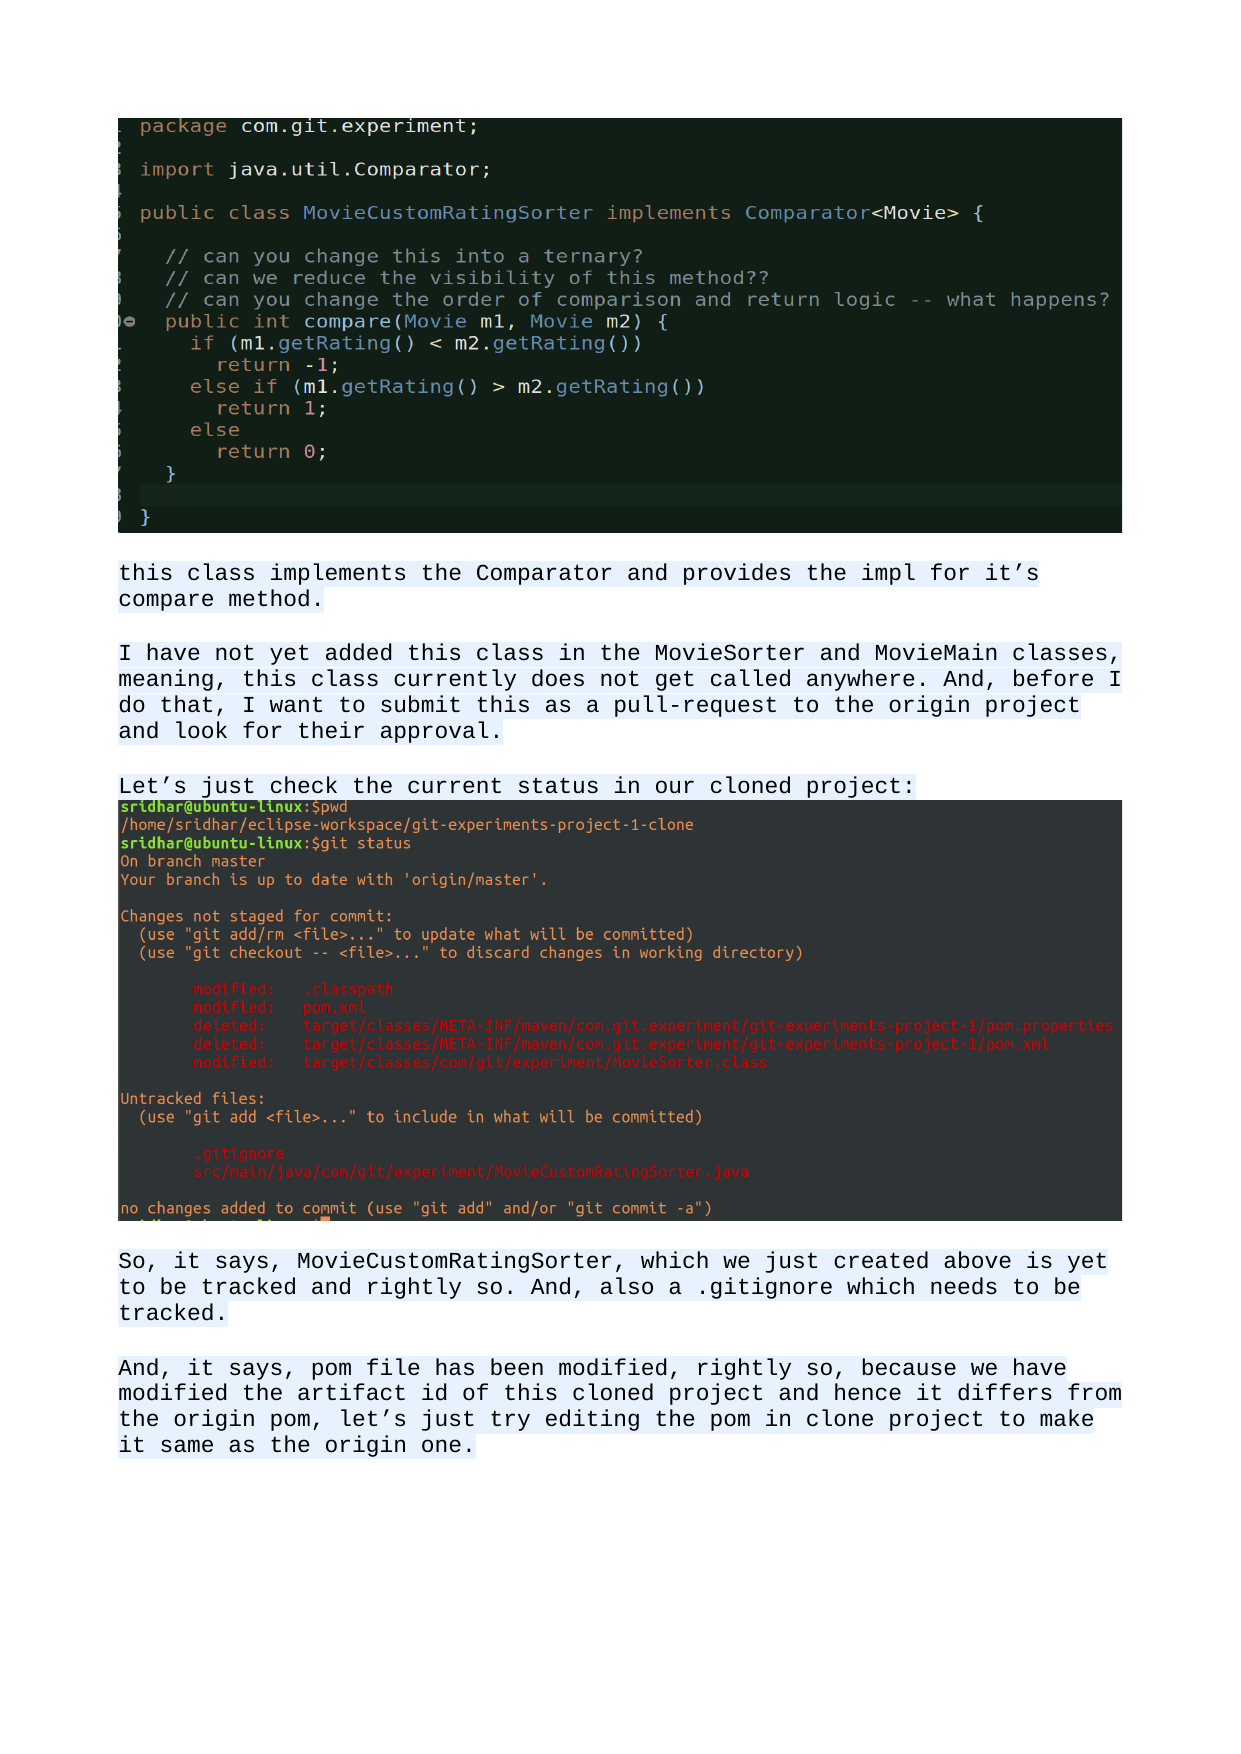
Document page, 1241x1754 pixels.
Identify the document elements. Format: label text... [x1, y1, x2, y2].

picture [118, 800, 1123, 1221]
text this class implements the Comparator and provides the impl for it’s compare method. [118, 561, 1122, 613]
text Let’s just check the current status in our cloned project: [118, 774, 1122, 800]
picture [118, 118, 1123, 533]
text I have not yet added this class in the MovieSorter and MovieMain classes, meaning, this class currently does not get called anywhere. And, before I do that, I want to submit this as a pull-request to the origin project and look for their approval. [118, 642, 1122, 745]
text And, it says, pom file has been modified, rightly so, because we have modified the artifact id of this cloned project and hence it differs from the origin pom, let’s just try editing the pom in clone project to make it same as the origin one. [118, 1356, 1122, 1459]
text So, it says, MovieCustomRatingSorter, which we just created above is yet to be tracked and rightly so. And, also a .gitignore which needs to be tracked. [118, 1249, 1122, 1327]
